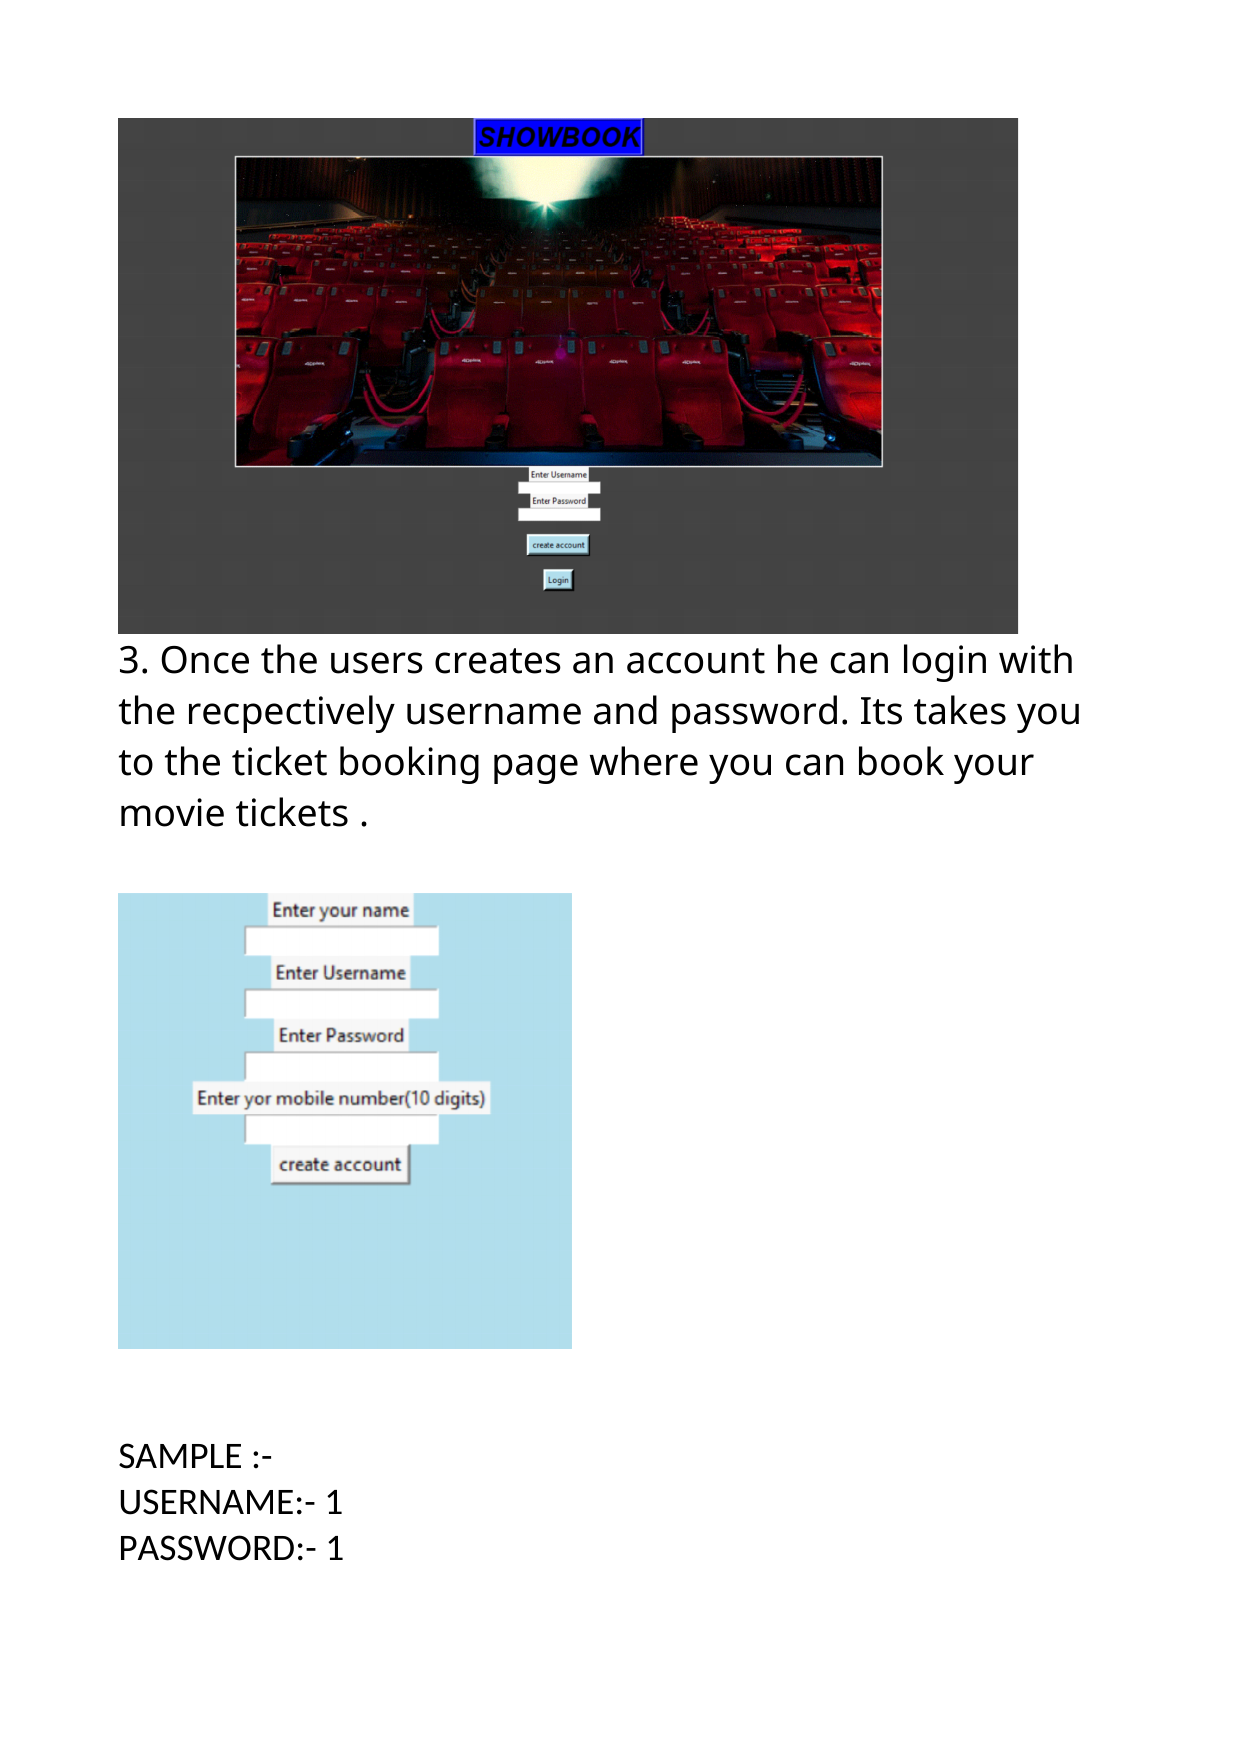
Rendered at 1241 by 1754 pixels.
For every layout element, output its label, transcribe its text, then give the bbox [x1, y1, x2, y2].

text USERNAME:- 1 [118, 1478, 1122, 1524]
text SAMPLE :- [118, 1432, 1122, 1478]
text PASSWORD:- 1 [118, 1524, 1122, 1570]
text 3. Once the users creates an account he can login with the recpectively username and password. Its takes you to the ticket booking page where you can book your movie tickets . [118, 633, 1122, 837]
